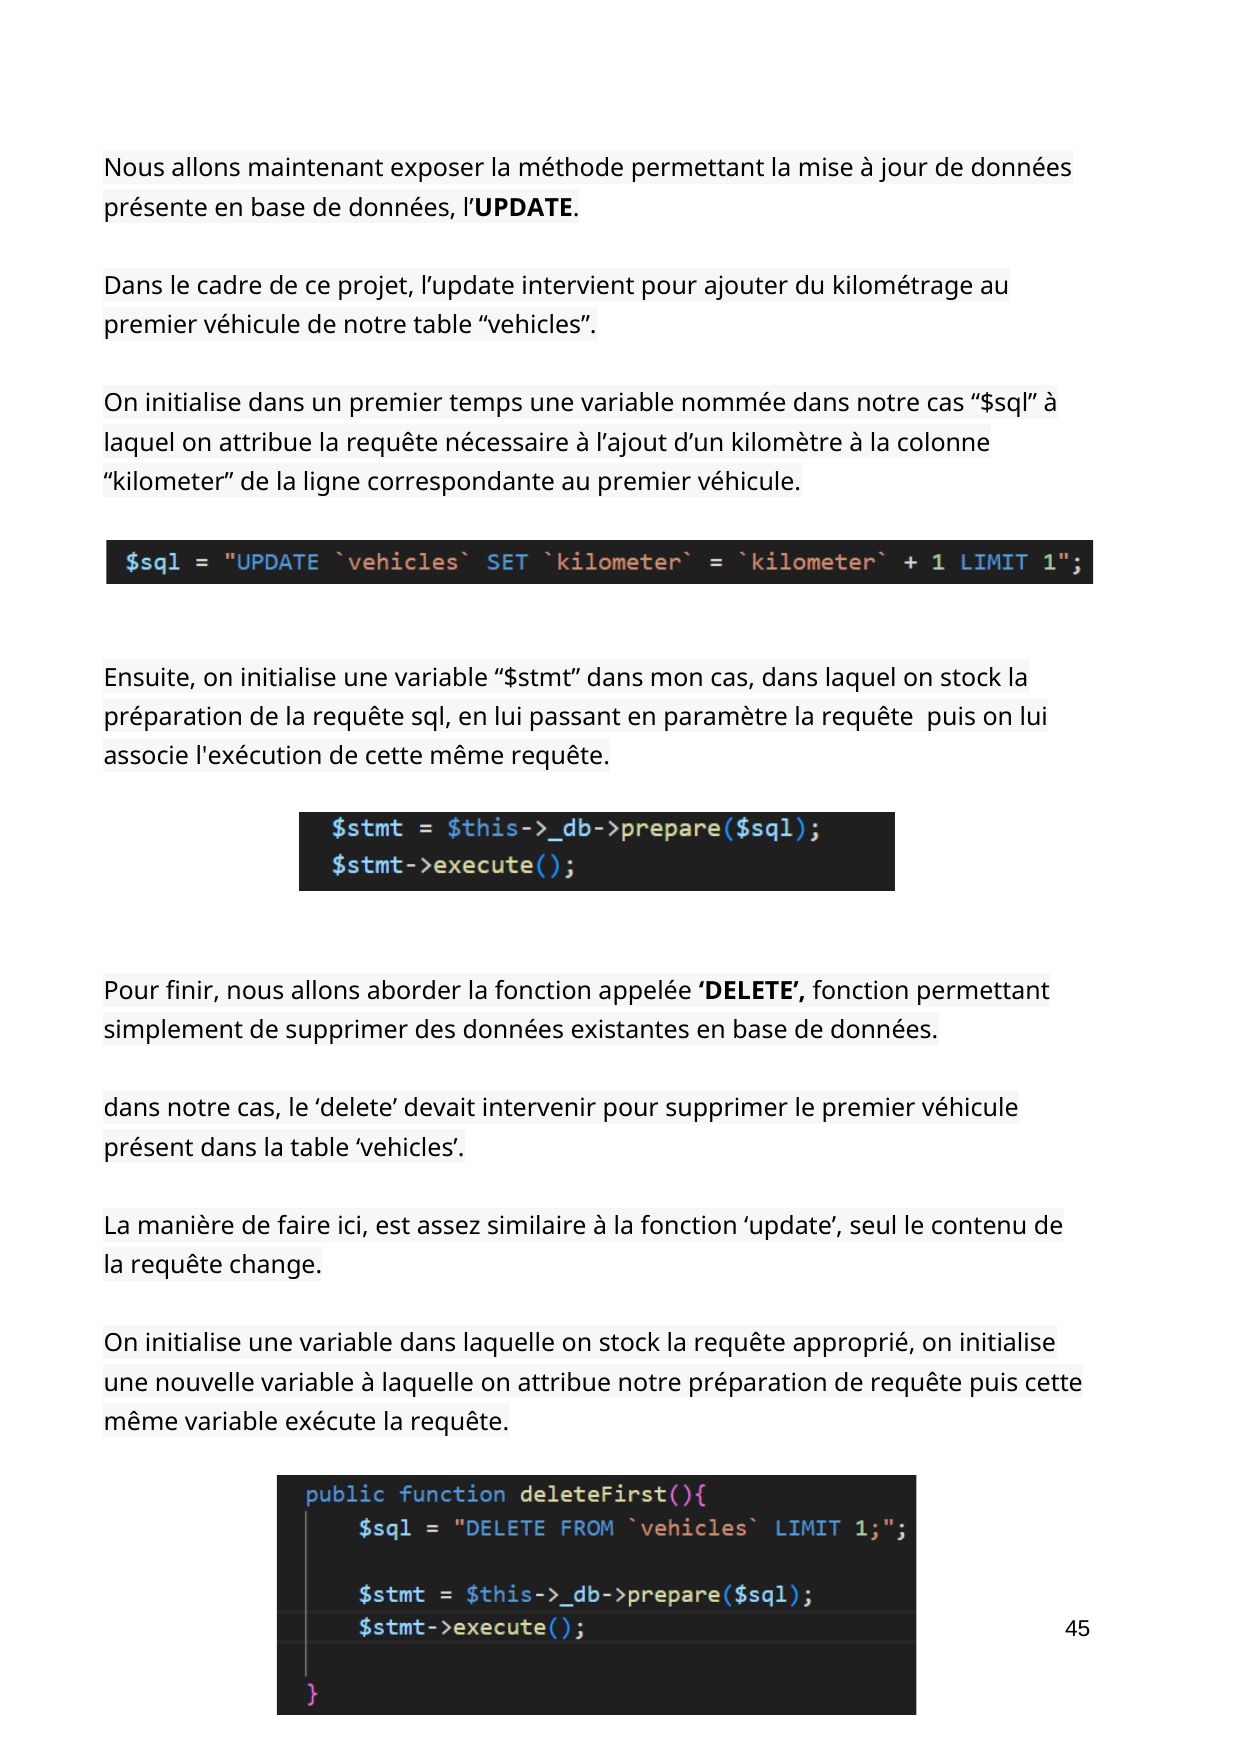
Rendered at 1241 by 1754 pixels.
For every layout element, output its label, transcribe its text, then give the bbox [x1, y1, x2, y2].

picture [299, 812, 895, 891]
picture [276, 1475, 917, 1715]
text Nous allons maintenant exposer la méthode permettant la mise à jour de données présente en base de données, l’UPDATE. [103, 150, 1090, 223]
text Pour finir, nous allons aborder la fonction appelée ‘DELETE’, fonction permettant simplement de supprimer des données existantes en base de données. [103, 972, 1090, 1046]
text On initialise une variable dans laquelle on stock la requête approprié, on initialise une nouvelle variable à laquelle on attribue notre préparation de requête puis cette même variable exécute la requête. [103, 1325, 1090, 1437]
text Dans le cadre de ce projet, l’update intervient pour ajouter du kilométrage au premier véhicule de notre table “vehicles”. [103, 267, 1090, 341]
picture [106, 540, 1094, 584]
text La manière de faire ici, est assez similaire à la fonction ‘update’, seul le contenu de la requête change. [103, 1207, 1090, 1281]
text On initialise dans un premier temps une variable nommée dans notre cas “$sql” à laquel on attribue la requête nécessaire à l’ajout d’un kilomètre à la colonne “kilometer” de la ligne correspondante au premier véhicule. [103, 385, 1090, 497]
text dans notre cas, le ‘delete’ devait intervenir pour supprimer le premier véhicule présent dans la table ‘vehicles’. [103, 1090, 1090, 1163]
text Ensuite, on initialise une variable “$stmt” dans mon cas, dans laquel on stock la préparation de la requête sql, en lui passant en paramètre la requête puis on lui associe l'exécution de cette même requête. [103, 659, 1090, 772]
